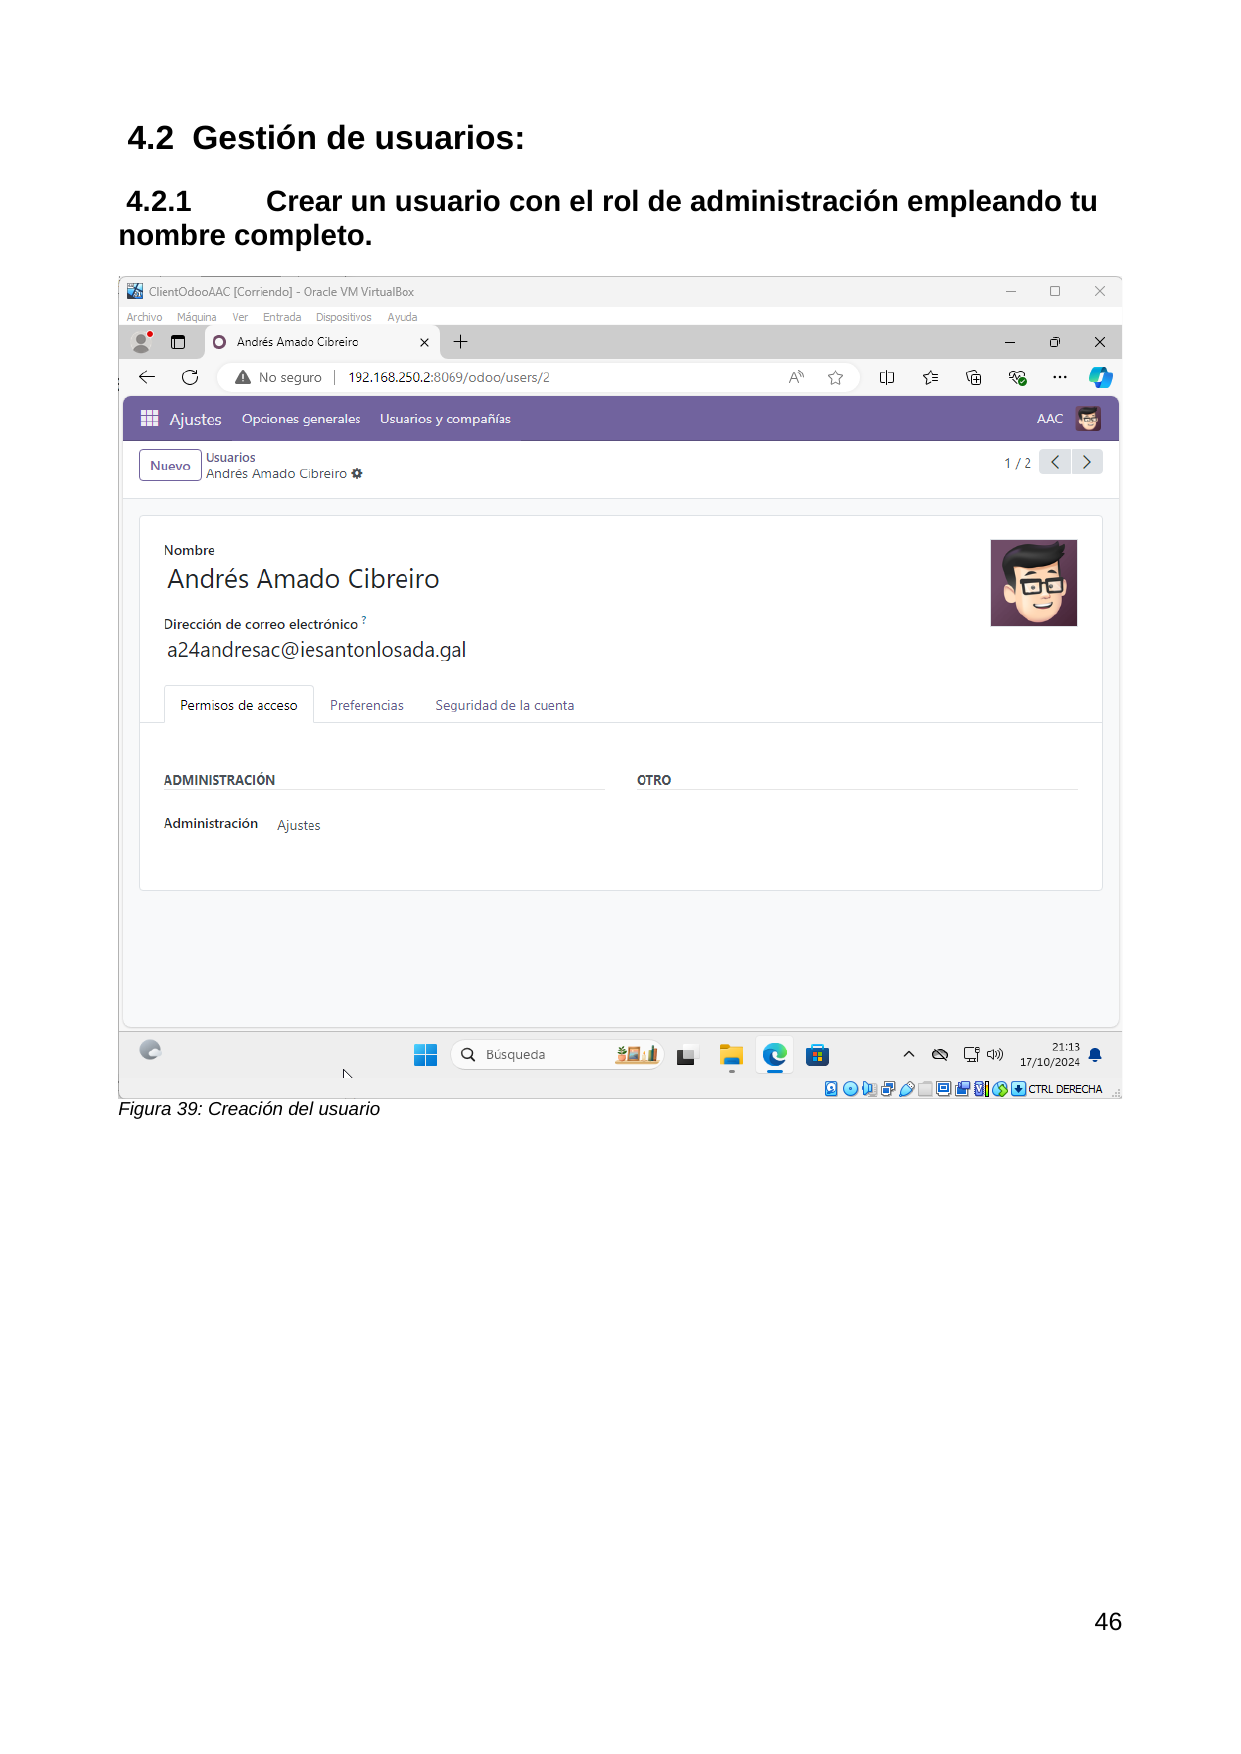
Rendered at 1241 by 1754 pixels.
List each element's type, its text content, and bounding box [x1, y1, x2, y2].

picture [118, 276, 1123, 1099]
subtitle Gestión de usuarios: [118, 118, 1122, 157]
text Figura 39: Creación del usuario [118, 1099, 1122, 1120]
subtitle Crear un usuario con el rol de administración empleando tu nombre completo. [118, 184, 1122, 251]
